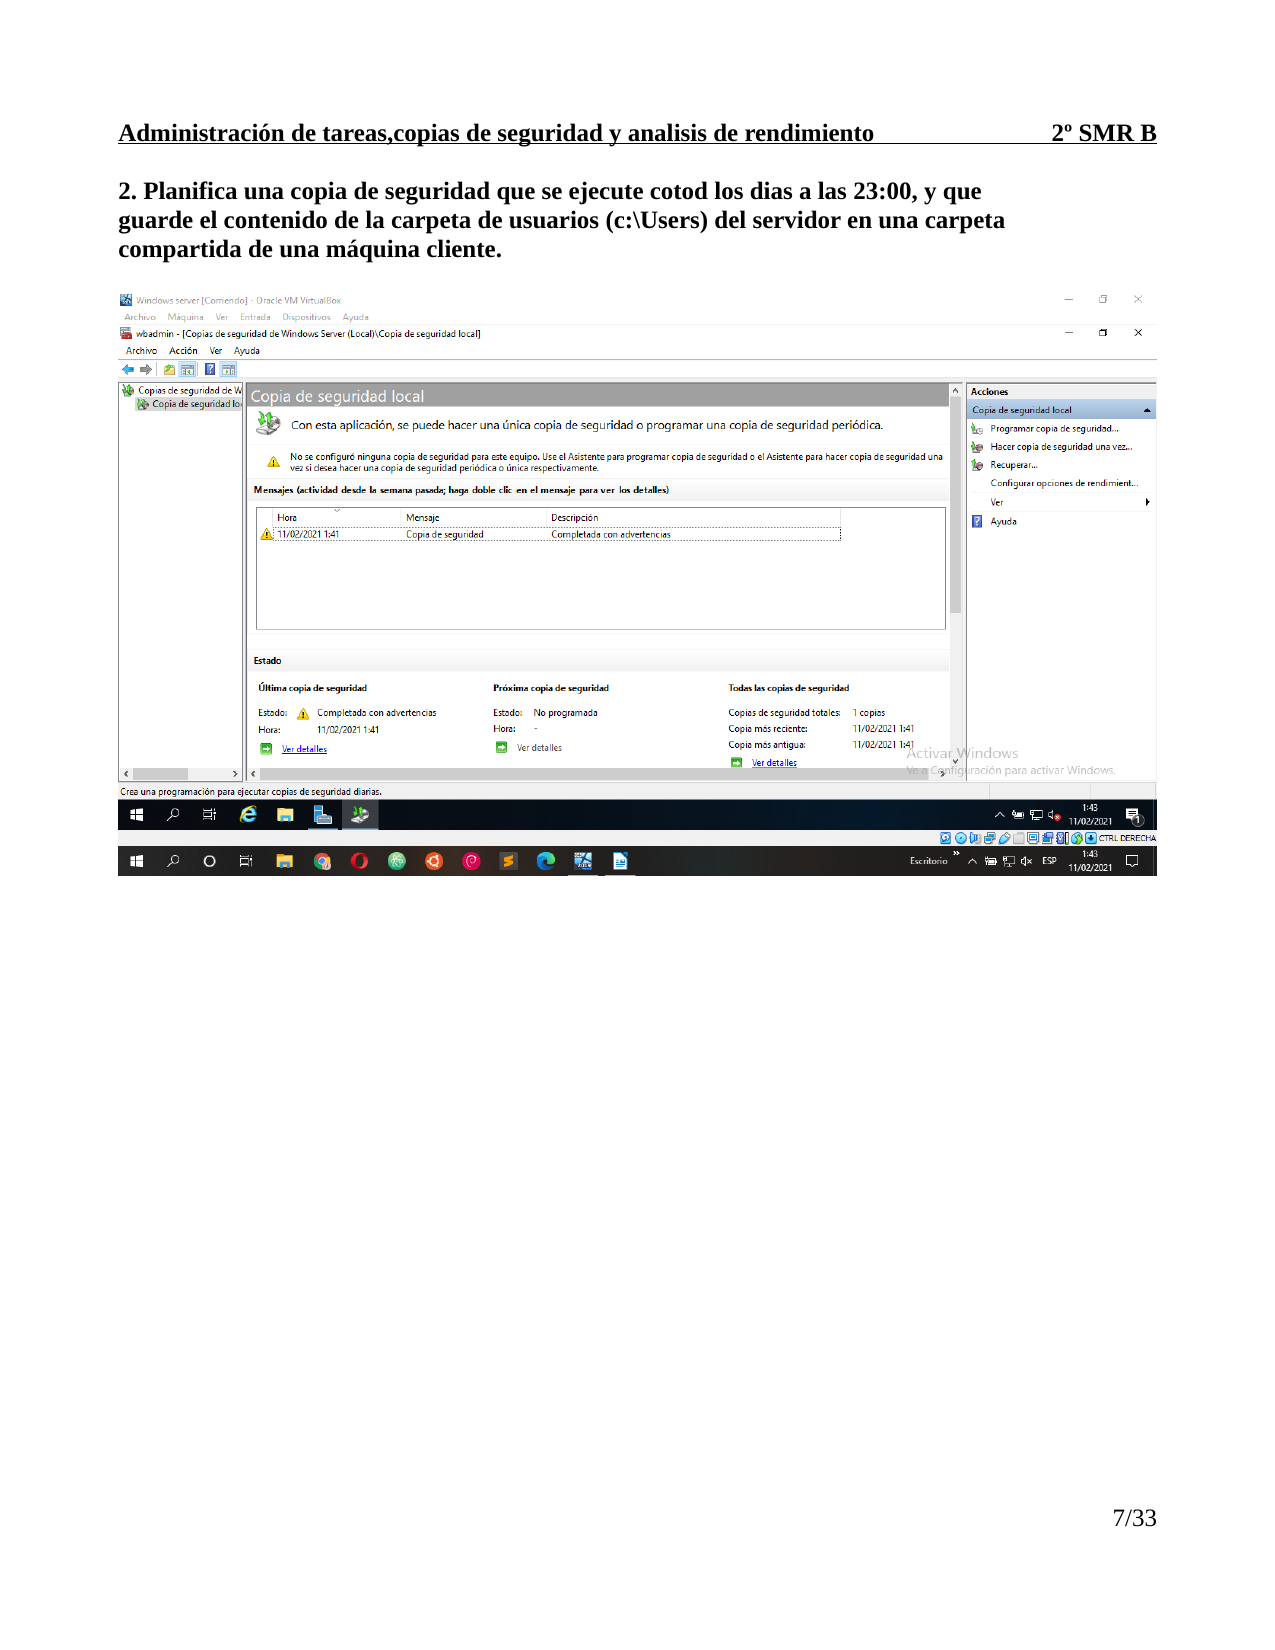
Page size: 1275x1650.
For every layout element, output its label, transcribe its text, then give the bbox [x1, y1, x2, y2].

text compartida de una máquina cliente. [118, 234, 1157, 263]
picture [118, 291, 1157, 876]
text 2. Planifica una copia de seguridad que se ejecute cotod los dias a las 23:00, y que [118, 176, 1157, 205]
text guarde el contenido de la carpeta de usuarios (c:\Users) del servidor en una carpeta [118, 205, 1157, 234]
